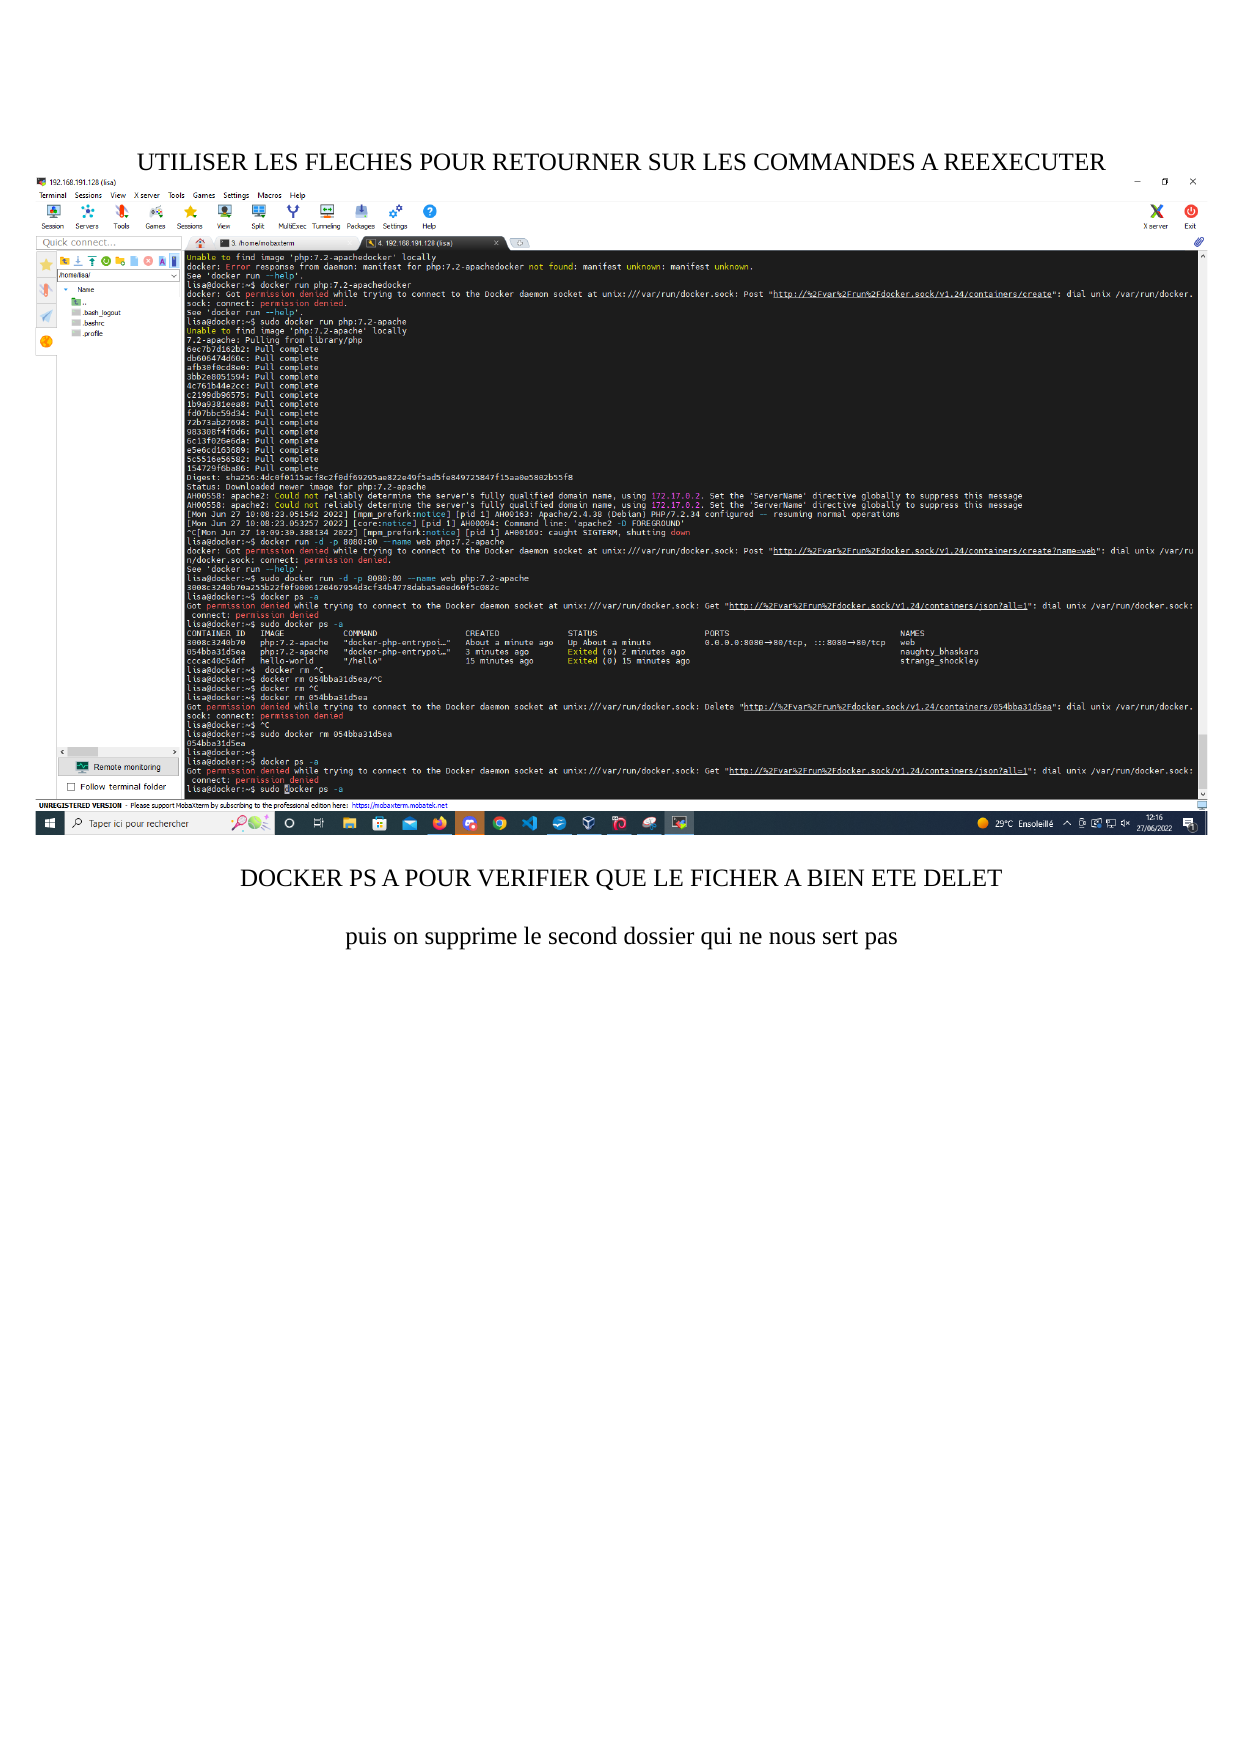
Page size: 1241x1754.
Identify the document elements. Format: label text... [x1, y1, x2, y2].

text DOCKER PS A POUR VERIFIER QUE LE FICHER A BIEN ETE DELET [36, 863, 1207, 892]
picture [35, 175, 1208, 835]
text UTILISER LES FLECHES POUR RETOURNER SUR LES COMMANDES A REEXECUTER [36, 147, 1207, 175]
text puis on supprime le second dossier qui ne nous sert pas [36, 921, 1207, 950]
